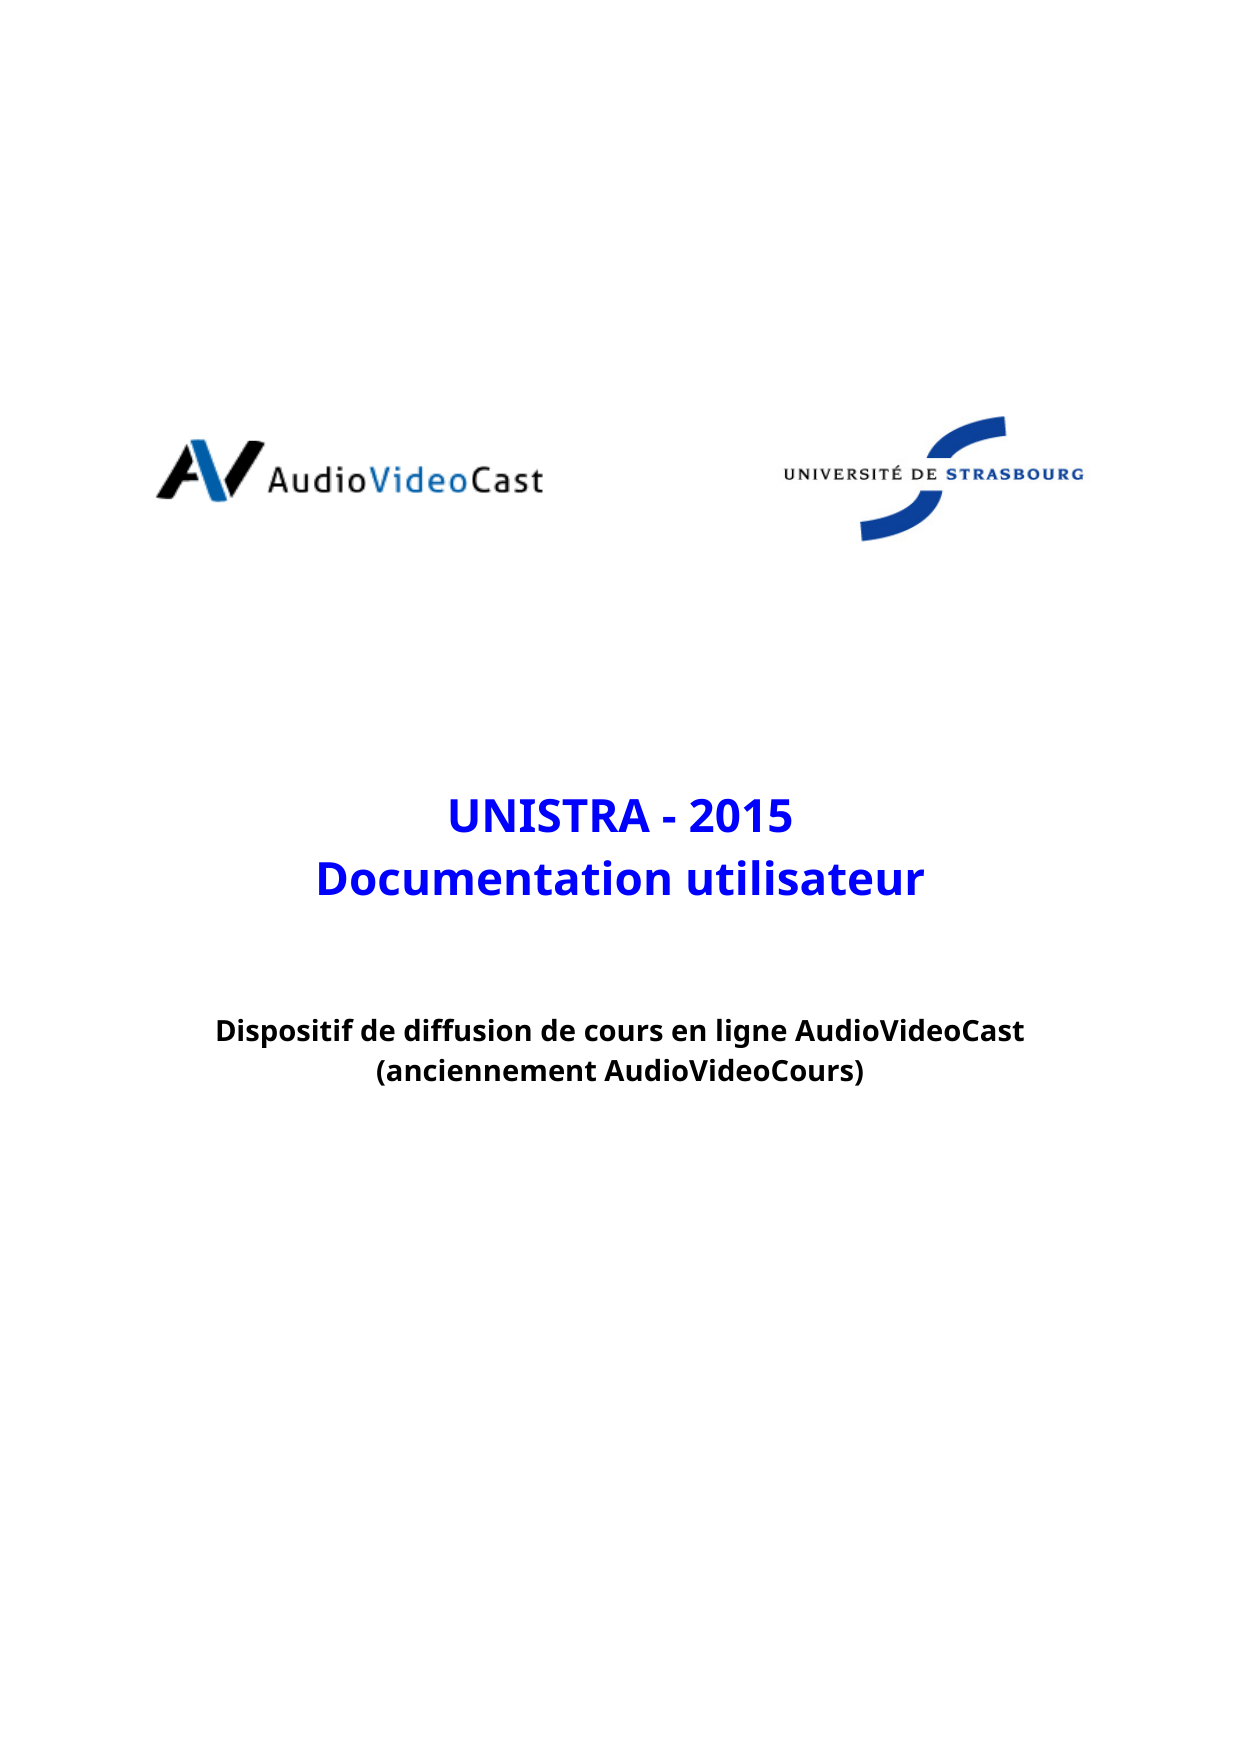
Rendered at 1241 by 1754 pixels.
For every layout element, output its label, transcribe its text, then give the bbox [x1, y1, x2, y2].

text UNISTRA - 2015 [148, 783, 1092, 846]
text Dispositif de diffusion de cours en ligne AudioVideoCast (anciennement AudioVideoCours) [148, 1011, 1092, 1090]
picture [777, 408, 1091, 551]
picture [155, 425, 546, 517]
text Documentation utilisateur [148, 846, 1092, 908]
